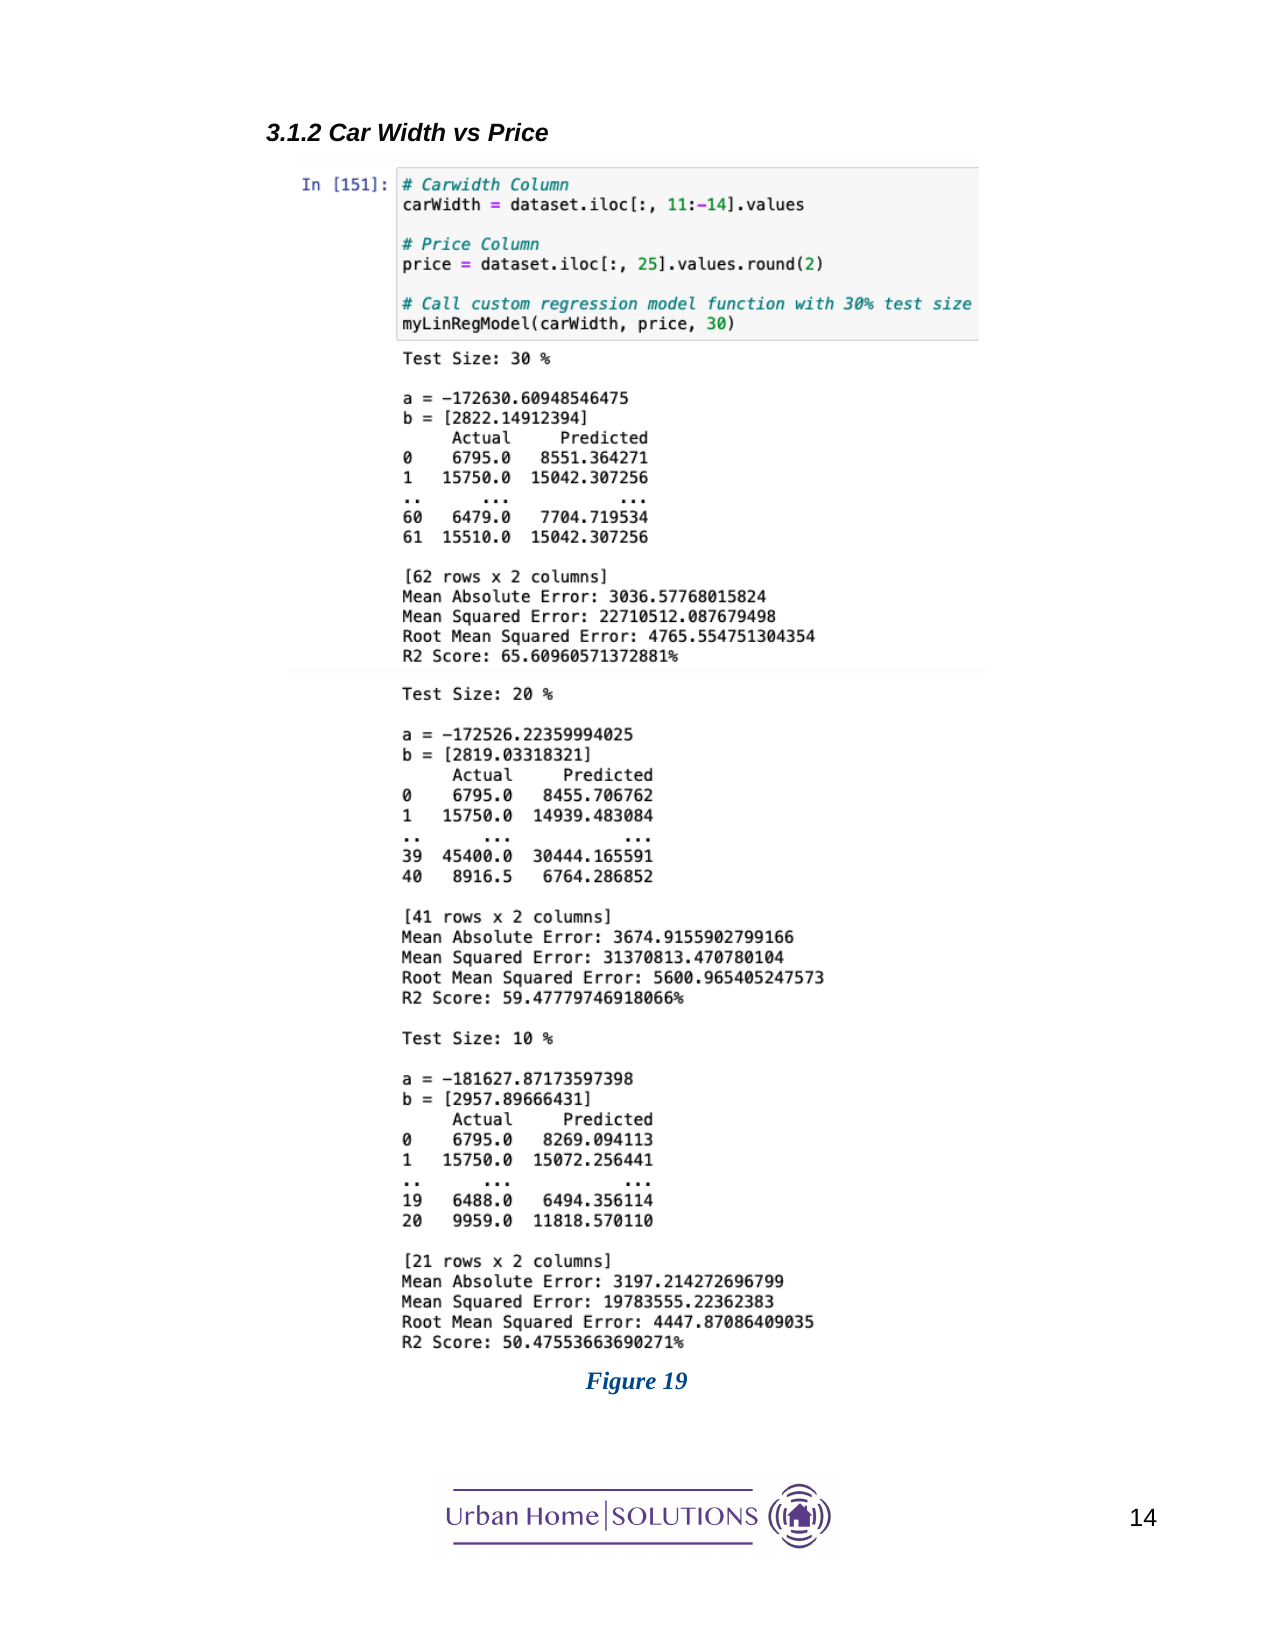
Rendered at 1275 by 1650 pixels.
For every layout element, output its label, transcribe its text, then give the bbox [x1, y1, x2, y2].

text Figure 19 [289, 1366, 986, 1394]
picture [288, 159, 987, 1366]
picture [432, 1474, 844, 1557]
subtitle 3.1.2 Car Width vs Price [266, 118, 1157, 147]
